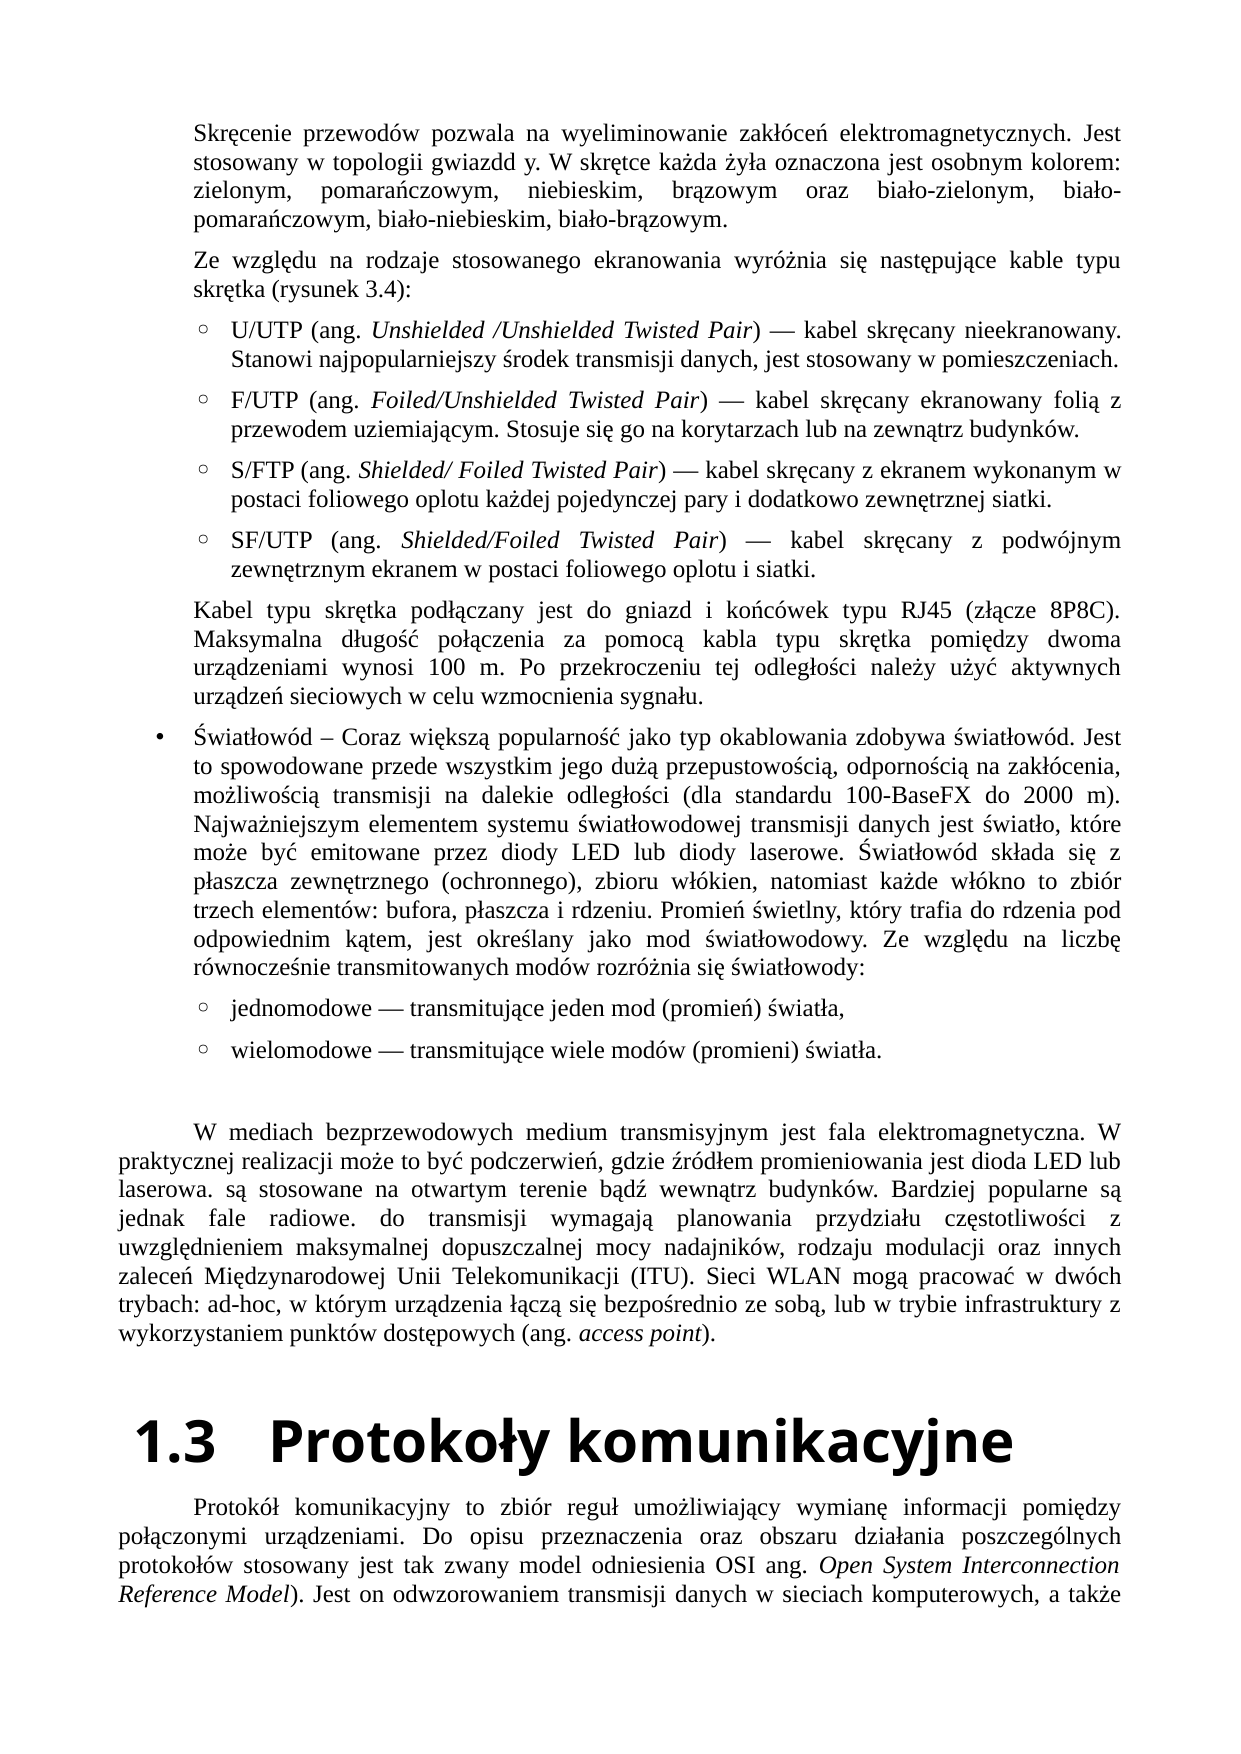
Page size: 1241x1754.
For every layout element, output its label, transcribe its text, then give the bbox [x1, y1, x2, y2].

list wielomodowe — transmitujące wiele modów (promieni) światła. [193, 1035, 1122, 1063]
list SF/UTP (ang. Shielded/Foiled Twisted Pair) — kabel skręcany z podwójnym zewnętrznym ekranem w postaci foliowego oplotu i siatki. [193, 525, 1122, 583]
text W mediach bezprzewodowych medium transmisyjnym jest fala elektromagnetyczna. W praktycznej realizacji może to być podczerwień, gdzie źródłem promieniowania jest dioda LED lub laserowa. są stosowane na otwartym terenie bądź wewnątrz budynków. Bardziej popularne są jednak fale radiowe. do transmisji wymagają planowania przydziału częstotliwości z uwzględnieniem maksymalnej dopuszczalnej mocy nadajników, rodzaju modulacji oraz innych zaleceń Międzynarodowej Unii Telekomunikacji (ITU). Sieci WLAN mogą pracować w dwóch trybach: ad-hoc, w którym urządzenia łączą się bezpośrednio ze sobą, lub w trybie infrastruktury z wykorzystaniem punktów dostępowych (ang. access point). [118, 1117, 1122, 1347]
list Ze względu na rodzaje stosowanego ekranowania wyróżnia się następujące kable typu skrętka (rysunek 3.4): [156, 246, 1122, 303]
list Światłowód – Coraz większą popularność jako typ okablowania zdobywa światłowód. Jest to spowodowane przede wszystkim jego dużą przepustowością, odpornością na zakłócenia, możliwością transmisji na dalekie odległości (dla standardu 100-BaseFX do 2000 m). Najważniejszym elementem systemu światłowodowej transmisji danych jest światło, które może być emitowane przez diody LED lub diody laserowe. Światłowód składa się z płaszcza zewnętrznego (ochronnego), zbioru włókien, natomiast każde włókno to zbiór trzech elementów: bufora, płaszcza i rdzeniu. Promień świetlny, który trafia do rdzenia pod odpowiednim kątem, jest określany jako mod światłowodowy. Ze względu na liczbę równocześnie transmitowanych modów rozróżnia się światłowody: [156, 722, 1122, 981]
text Protokół komunikacyjny to zbiór reguł umożliwiający wymianę informacji pomiędzy połączonymi urządzeniami. Do opisu przeznaczenia oraz obszaru działania poszczególnych protokołów stosowany jest tak zwany model odniesienia OSI ang. Open System Interconnection Reference Model). Jest on odwzorowaniem transmisji danych w sieciach komputerowych, a także [118, 1492, 1122, 1607]
list U/UTP (ang. Unshielded /Unshielded Twisted Pair) — kabel skręcany nieekranowany. Stanowi najpopularniejszy środek transmisji danych, jest stosowany w pomieszczeniach. [193, 315, 1122, 373]
list jednomodowe — transmitujące jeden mod (promień) światła, [193, 993, 1122, 1022]
list S/FTP (ang. Shielded/ Foiled Twisted Pair) — kabel skręcany z ekranem wykonanym w postaci foliowego oplotu każdej pojedynczej pary i dodatkowo zewnętrznej siatki. [193, 455, 1122, 513]
list Kabel typu skrętka podłączany jest do gniazd i końcówek typu RJ45 (złącze 8P8C). Maksymalna długość połączenia za pomocą kabla typu skrętka pomiędzy dwoma urządzeniami wynosi 100 m. Po przekroczeniu tej odległości należy użyć aktywnych urządzeń sieciowych w celu wzmocnienia sygnału. [156, 595, 1122, 710]
list Skręcenie przewodów pozwala na wyeliminowanie zakłóceń elektromagnetycznych. Jest stosowany w topologii gwiazdd y. W skrętce każda żyła oznaczona jest osobnym kolorem: zielonym, pomarańczowym, niebieskim, brązowym oraz biało-zielonym, biało-pomarańczowym, biało-niebieskim, biało-brązowym. [156, 118, 1122, 233]
subtitle Protokoły komunikacyjne [118, 1401, 1122, 1480]
list F/UTP (ang. Foiled/Unshielded Twisted Pair) — kabel skręcany ekranowany folią z przewodem uziemiającym. Stosuje się go na korytarzach lub na zewnątrz budynków. [193, 385, 1122, 443]
